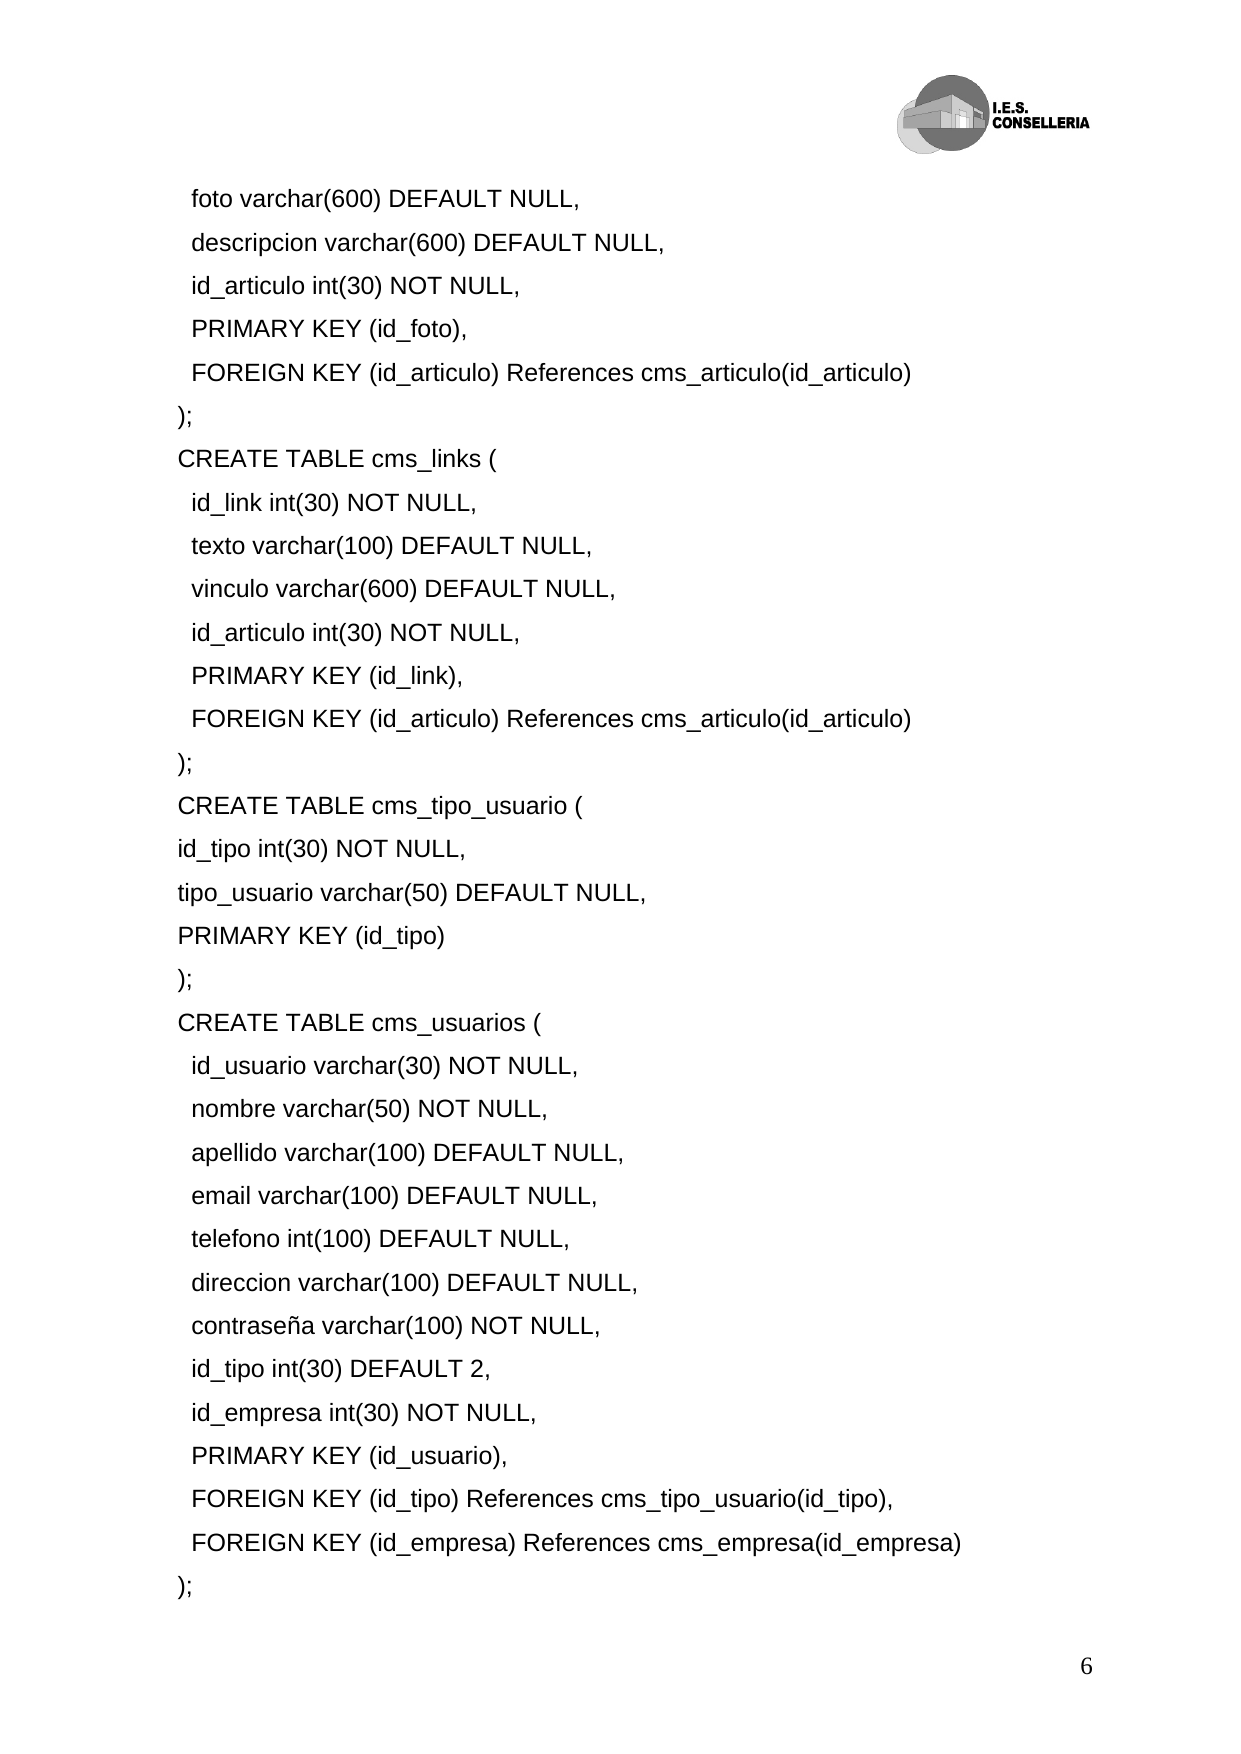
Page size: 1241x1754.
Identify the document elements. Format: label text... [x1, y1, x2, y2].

text PRIMARY KEY (id_link), [177, 661, 1092, 690]
text vinculo varchar(600) DEFAULT NULL, [177, 574, 1092, 603]
text telefono int(100) DEFAULT NULL, [177, 1224, 1092, 1253]
text id_link int(30) NOT NULL, [177, 488, 1092, 516]
text id_tipo int(30) NOT NULL, [177, 834, 1092, 863]
text id_articulo int(30) NOT NULL, [177, 271, 1092, 300]
text PRIMARY KEY (id_tipo) [177, 921, 1092, 950]
text FOREIGN KEY (id_empresa) References cms_empresa(id_empresa) [177, 1528, 1092, 1556]
text tipo_usuario varchar(50) DEFAULT NULL, [177, 878, 1092, 906]
text descripcion varchar(600) DEFAULT NULL, [177, 228, 1092, 256]
text ); [177, 964, 1092, 993]
text id_tipo int(30) DEFAULT 2, [177, 1354, 1092, 1383]
text CREATE TABLE cms_tipo_usuario ( [177, 791, 1092, 820]
text id_articulo int(30) NOT NULL, [177, 618, 1092, 646]
text CREATE TABLE cms_links ( [177, 444, 1092, 473]
text FOREIGN KEY (id_articulo) References cms_articulo(id_articulo) [177, 704, 1092, 733]
text email varchar(100) DEFAULT NULL, [177, 1181, 1092, 1210]
text contraseña varchar(100) NOT NULL, [177, 1311, 1092, 1340]
text apellido varchar(100) DEFAULT NULL, [177, 1138, 1092, 1166]
text ); [177, 401, 1092, 430]
text texto varchar(100) DEFAULT NULL, [177, 531, 1092, 560]
text ); [177, 748, 1092, 776]
text CREATE TABLE cms_usuarios ( [177, 1008, 1092, 1036]
text ); [177, 1571, 1092, 1600]
text foto varchar(600) DEFAULT NULL, [177, 184, 1092, 213]
picture [894, 73, 1093, 155]
text nombre varchar(50) NOT NULL, [177, 1094, 1092, 1123]
text id_usuario varchar(30) NOT NULL, [177, 1051, 1092, 1080]
text direccion varchar(100) DEFAULT NULL, [177, 1268, 1092, 1296]
text id_empresa int(30) NOT NULL, [177, 1398, 1092, 1426]
text PRIMARY KEY (id_foto), [177, 314, 1092, 343]
text FOREIGN KEY (id_articulo) References cms_articulo(id_articulo) [177, 358, 1092, 386]
text PRIMARY KEY (id_usuario), [177, 1441, 1092, 1470]
text FOREIGN KEY (id_tipo) References cms_tipo_usuario(id_tipo), [177, 1484, 1092, 1513]
